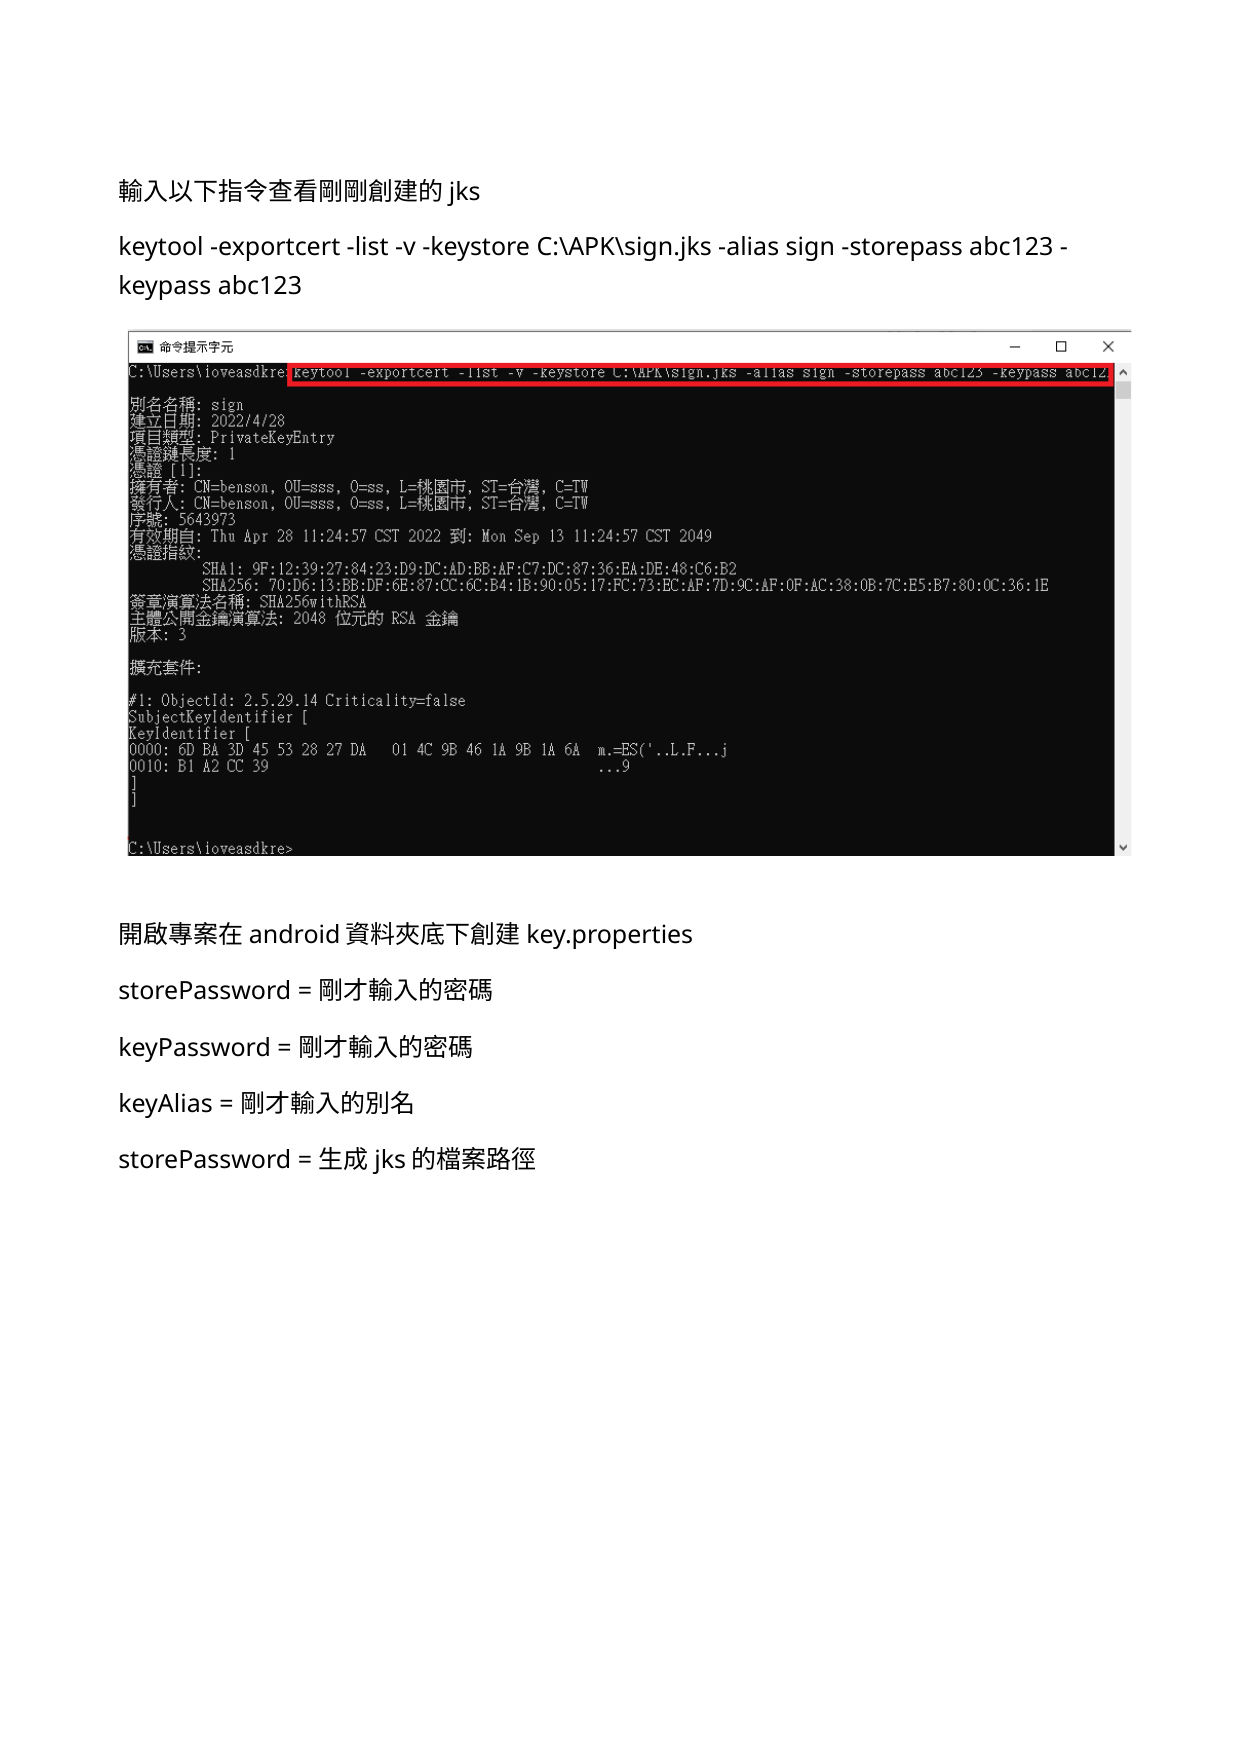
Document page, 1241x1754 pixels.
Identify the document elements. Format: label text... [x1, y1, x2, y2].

text storePassword = 剛才輸入的密碼 [118, 971, 1122, 1007]
text keyAlias = 剛才輸入的別名 [118, 1083, 1122, 1119]
picture [127, 329, 1132, 856]
text storePassword = 生成 jks的檔案路徑 [118, 1139, 1122, 1176]
text 開啟專案在 android資料夾底下創建 key.properties [118, 914, 1122, 951]
text keyPassword = 剛才輸入的密碼 [118, 1027, 1122, 1063]
text keytool -exportcert -list -v -keystore C:\APK\sign.jks -alias sign -storepass abc123 -keypass abc123 [118, 228, 1122, 301]
text 輸入以下指令查看剛剛創建的 jks [118, 172, 1122, 208]
